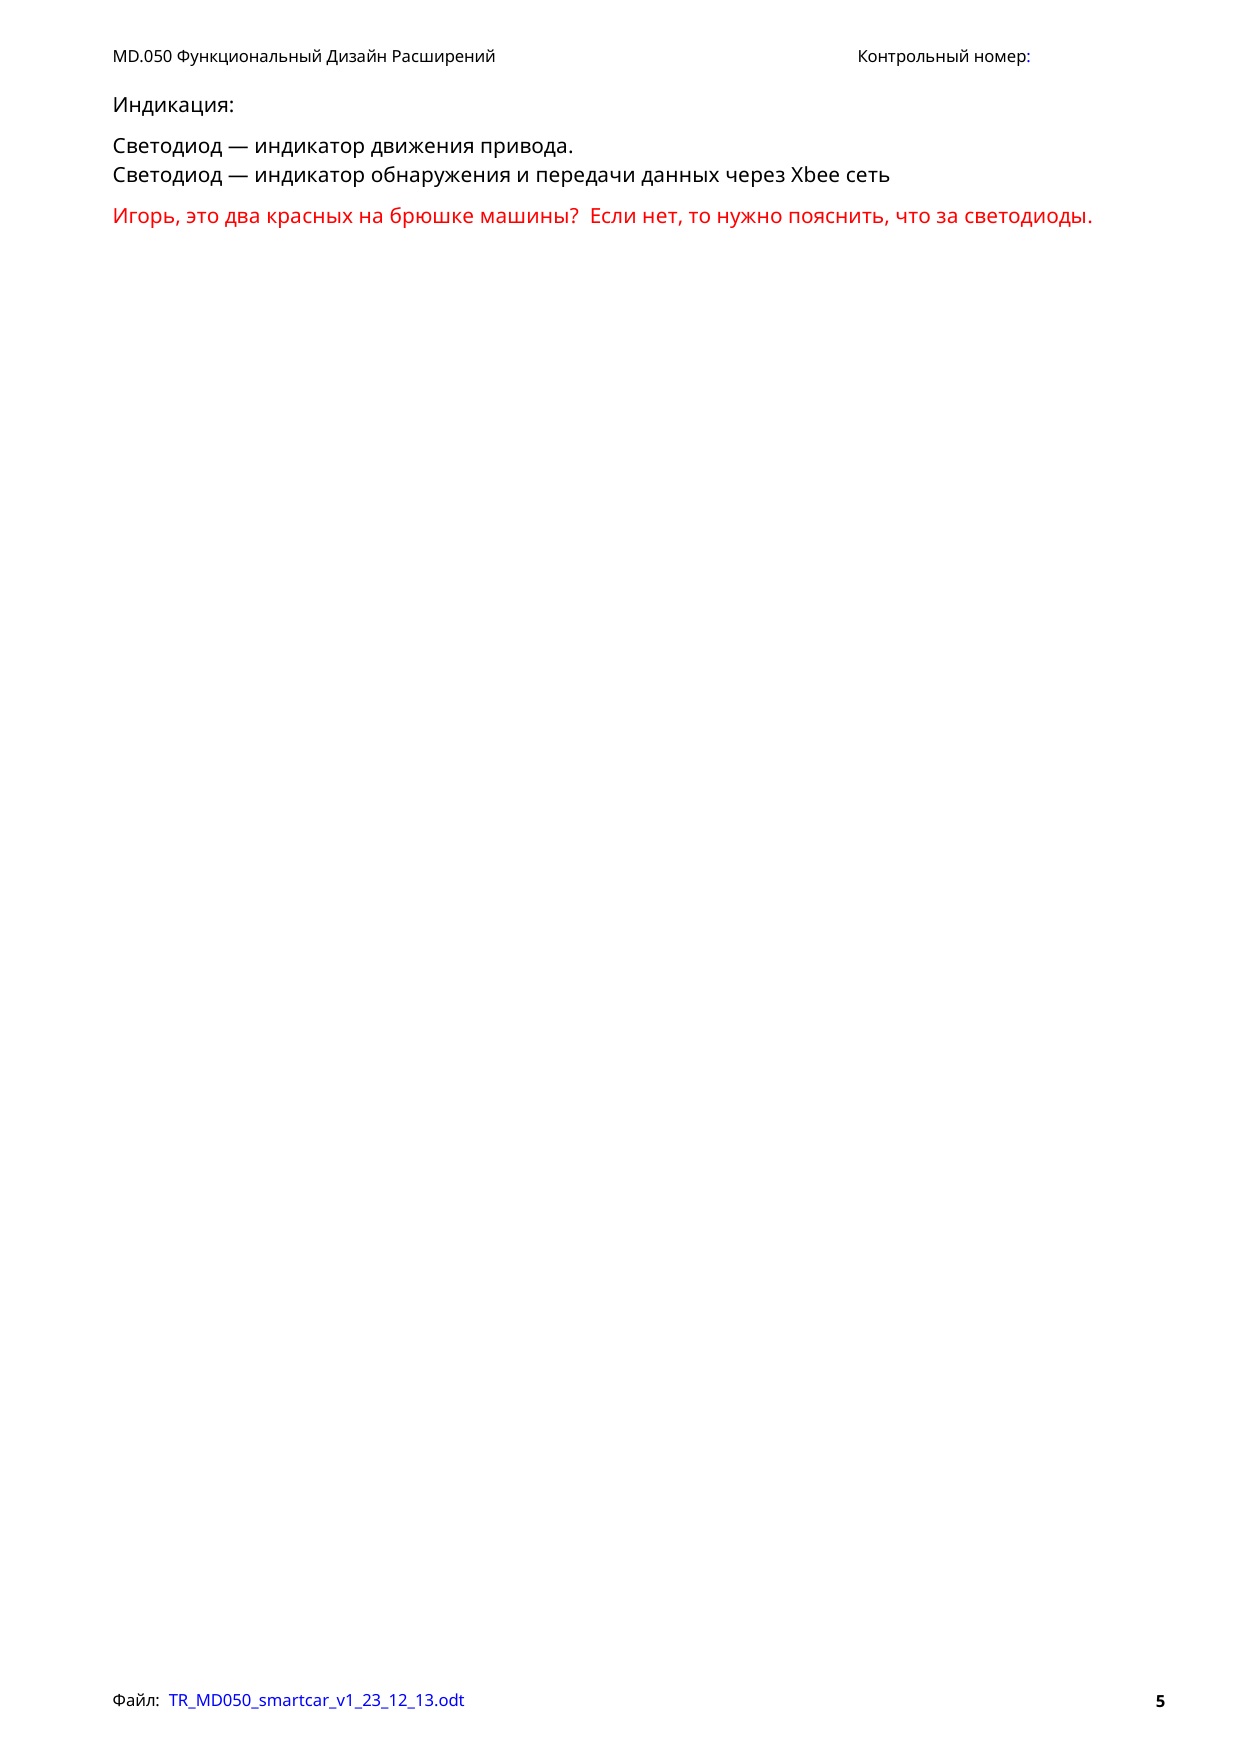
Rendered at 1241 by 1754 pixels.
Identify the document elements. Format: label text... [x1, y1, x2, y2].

text Игорь, это два красных на брюшке машины? Если нет, то нужно пояснить, что за светодиоды. [112, 201, 1165, 229]
text Светодиод — индикатор движения привода. [112, 131, 1165, 159]
text Индикация: [112, 90, 1165, 118]
text Светодиод — индикатор обнаружения и передачи данных через Xbee сеть [112, 159, 1165, 188]
